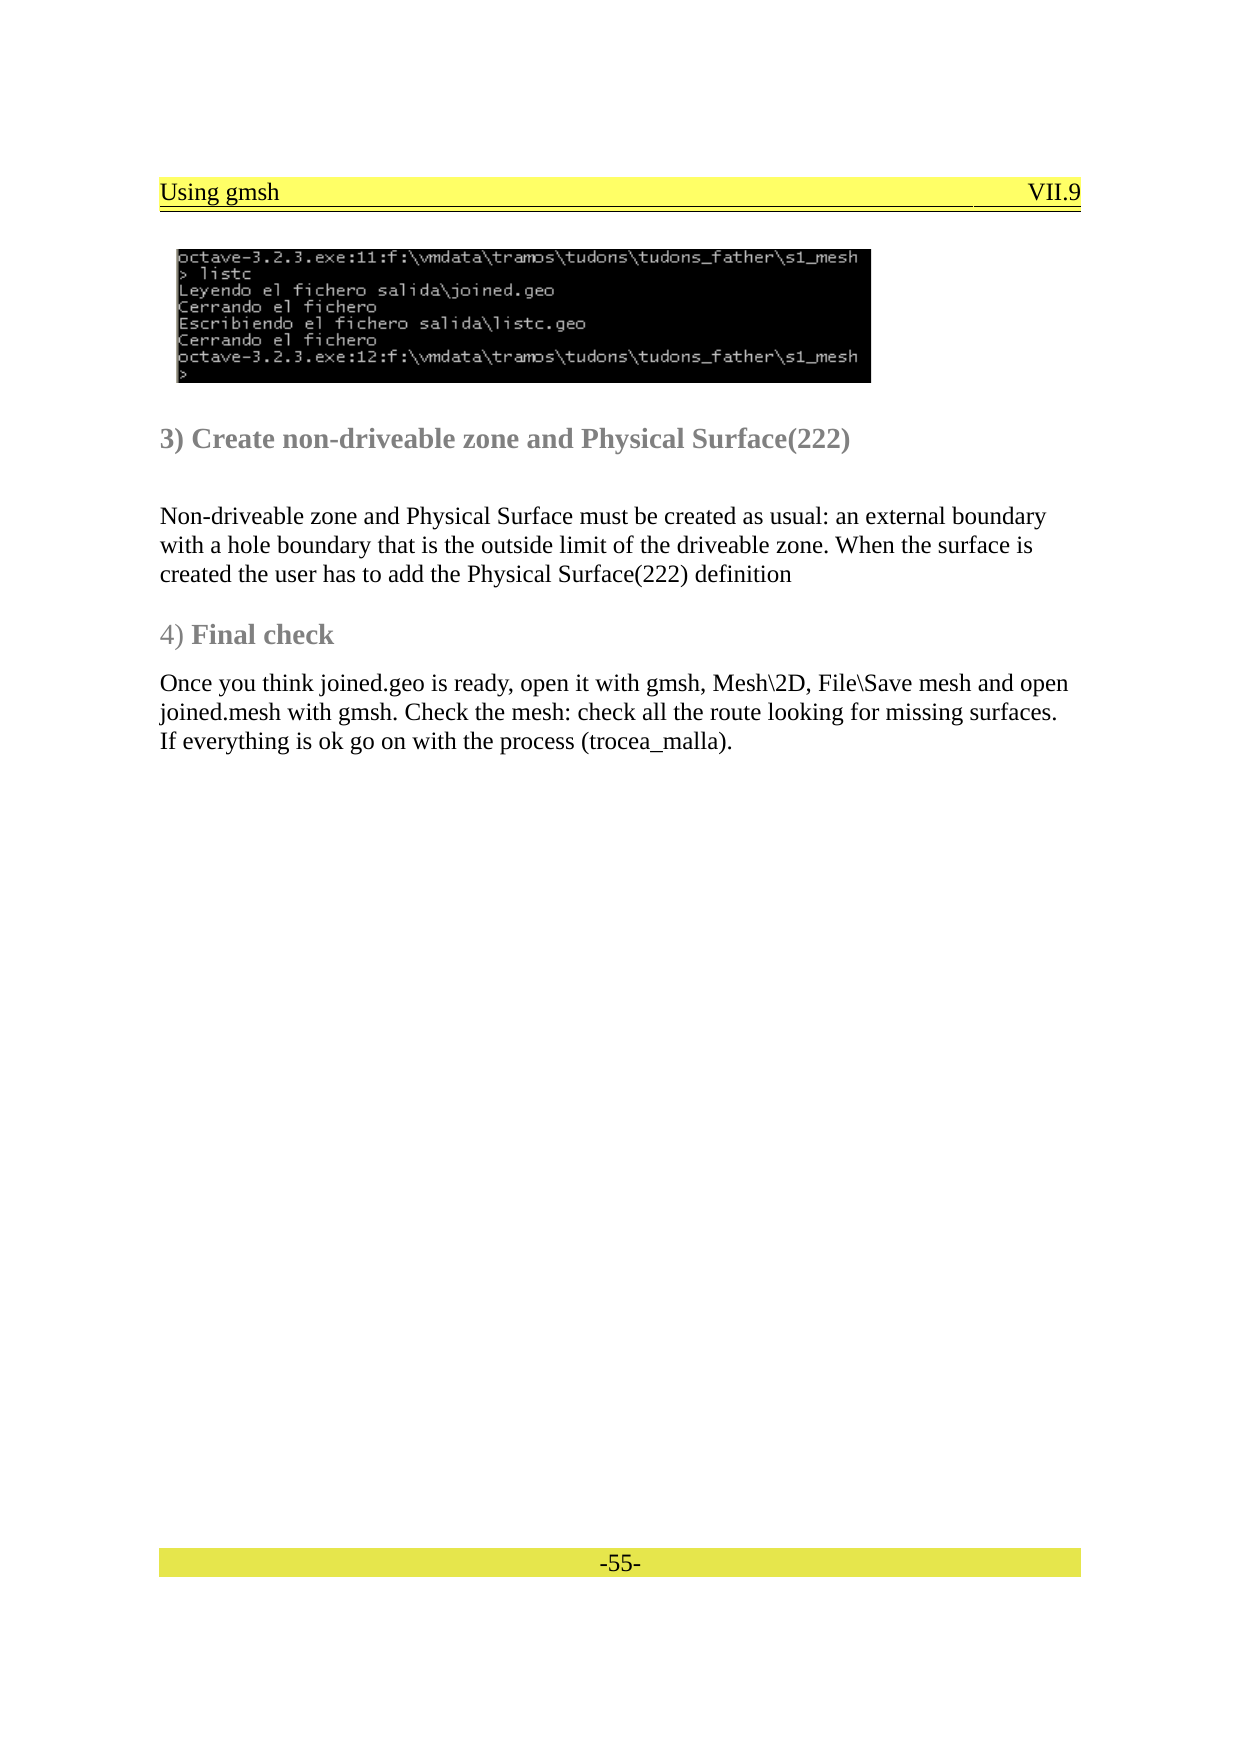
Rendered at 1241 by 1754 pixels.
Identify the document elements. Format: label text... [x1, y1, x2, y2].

text Once you think joined.geo is ready, open it with gmsh, Mesh\2D, File\Save mesh and open joined.mesh with gmsh. Check the mesh: check all the route looking for missing surfaces. If everything is ok go on with the process (trocea_malla). [159, 668, 1081, 755]
picture [176, 249, 872, 383]
subtitle 3) Create non-driveable zone and Physical Surface(222) [159, 421, 1081, 455]
subtitle 4) Final check [159, 617, 1081, 651]
text Non-driveable zone and Physical Surface must be created as usual: an external boundary with a hole boundary that is the outside limit of the driveable zone. When the surface is created the user has to add the Physical Surface(222) definition [159, 501, 1081, 588]
